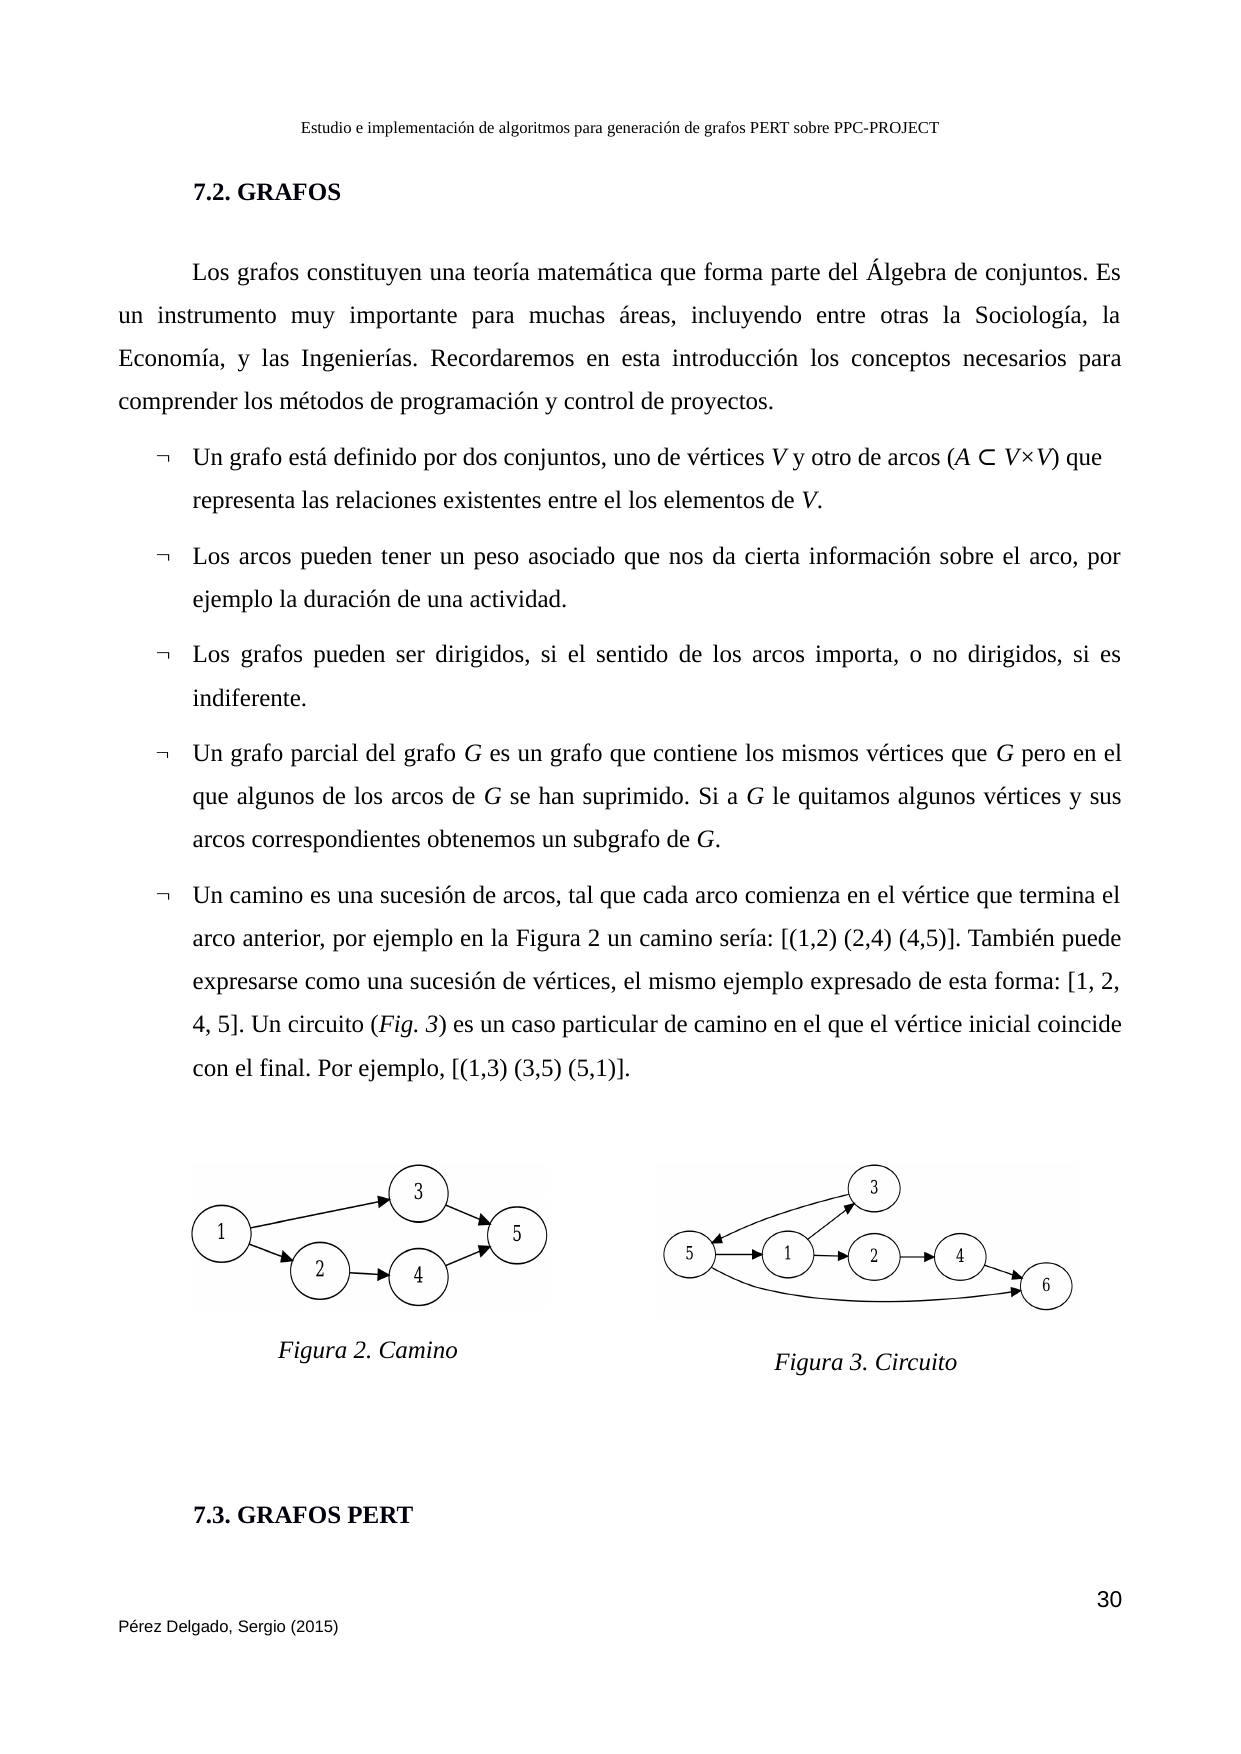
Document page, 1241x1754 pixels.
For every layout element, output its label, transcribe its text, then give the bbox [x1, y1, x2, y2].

picture [188, 1163, 550, 1310]
subtitle 7.3. GRAFOS PERT [156, 1500, 1122, 1529]
picture [655, 1163, 1078, 1322]
subtitle 7.2. GRAFOS [156, 177, 1122, 206]
table_header Figura 3. Circuito [613, 1164, 1121, 1389]
table_header Figura 2. Camino [125, 1164, 613, 1389]
list Los grafos pueden ser dirigidos, si el sentido de los arcos importa, o no dirigidos, si es indiferente. [155, 639, 1122, 711]
list Un grafo está definido por dos conjuntos, uno de vértices V y otro de arcos (A ⊂ V×V) que representa las relaciones existentes entre el los elementos de V. [155, 442, 1122, 514]
list Los arcos pueden tener un peso asociado que nos da cierta información sobre el arco, por ejemplo la duración de una actividad. [155, 541, 1122, 613]
list Un camino es una sucesión de arcos, tal que cada arco comienza en el vértice que termina el arco anterior, por ejemplo en la Figura 2 un camino sería: [(1,2) (2,4) (4,5)]. También puede expresarse como una sucesión de vértices, el mismo ejemplo expresado de esta forma: [1, 2, 4, 5]. Un circuito (Fig. 3) es un caso particular de camino en el que el vértice inicial coincide con el final. Por ejemplo, [(1,3) (3,5) (5,1)]. [155, 880, 1122, 1081]
text Los grafos constituyen una teoría matemática que forma parte del Álgebra de conjuntos. Es un instrumento muy importante para muchas áreas, incluyendo entre otras la Sociología, la Economía, y las Ingenierías. Recordaremos en esta introducción los conceptos necesarios para comprender los métodos de programación y control de proyectos. [118, 257, 1122, 415]
list Un grafo parcial del grafo G es un grafo que contiene los mismos vértices que G pero en el que algunos de los arcos de G se han suprimido. Si a G le quitamos algunos vértices y sus arcos correspondientes obtenemos un subgrafo de G. [155, 738, 1122, 853]
